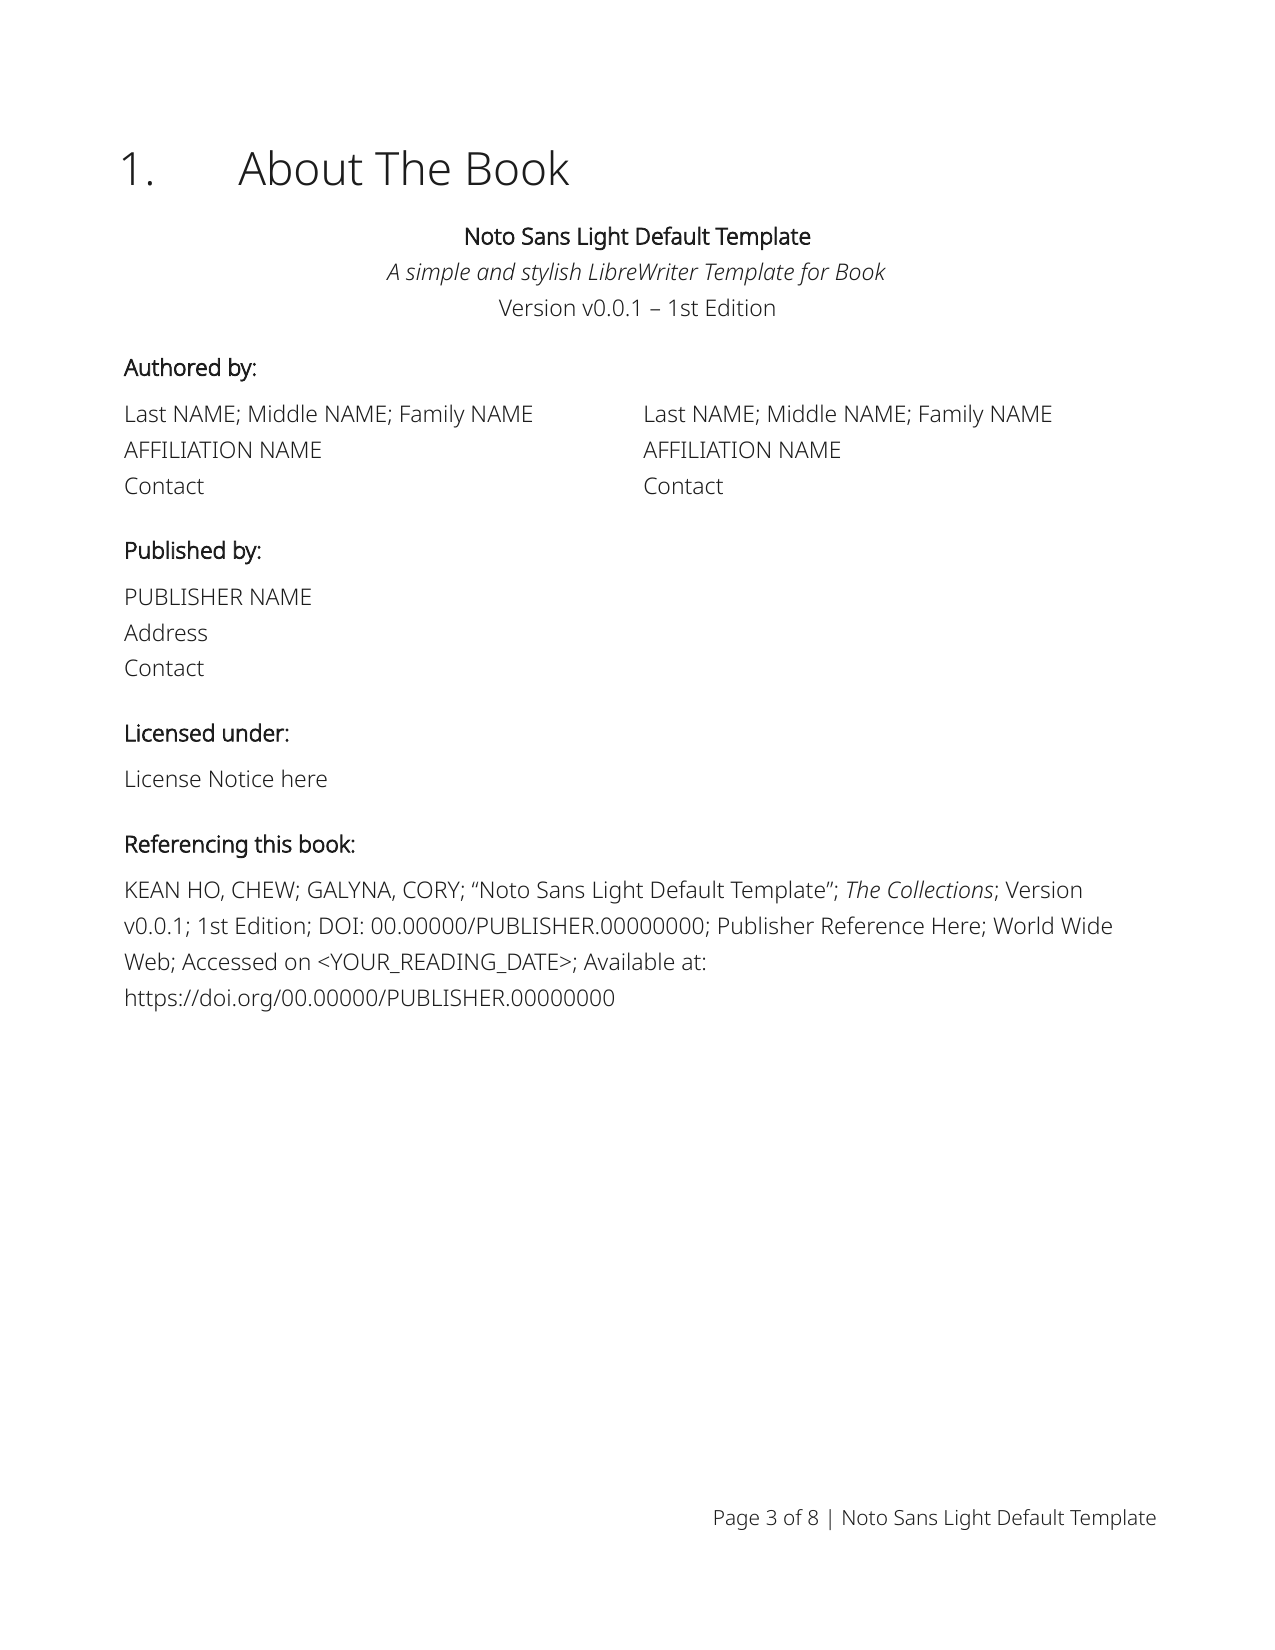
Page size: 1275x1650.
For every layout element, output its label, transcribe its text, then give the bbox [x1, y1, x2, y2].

table_cell Authored by: [118, 345, 1157, 392]
table_cell [118, 510, 1157, 528]
table_cell License Notice here [118, 758, 1157, 804]
text Noto Sans Light Default Template [118, 220, 1157, 251]
table_cell PUBLISHER NAME Address Contact [118, 575, 1157, 693]
table_header [118, 328, 1157, 345]
table_cell Licensed under: [118, 711, 1157, 758]
table_cell KEAN HO, CHEW; GALYNA, CORY; “Noto Sans Light Default Template”; The Collections; Version v0.0.1; 1st Edition; DOI: 00.00000/PUBLISHER.00000000; Publisher Reference Here; World Wide Web; Accessed on <YOUR_READING_DATE>; Available at: https://doi.org/00.00000/PUBLISHER.00000000 [118, 869, 1157, 1023]
text A simple and stylish LibreWriter Template for Book [118, 256, 1157, 287]
text Version v0.0.1 – 1st Edition [118, 292, 1157, 323]
table_cell Published by: [118, 528, 1157, 575]
table_cell [118, 804, 1157, 822]
table_cell Referencing this book: [118, 822, 1157, 868]
table_cell Last NAME; Middle NAME; Family NAME AFFILIATION NAME Contact [638, 392, 1157, 510]
table_cell [118, 693, 1157, 711]
subtitle About The Book [118, 136, 1157, 198]
table_cell Last NAME; Middle NAME; Family NAME AFFILIATION NAME Contact [118, 392, 637, 510]
